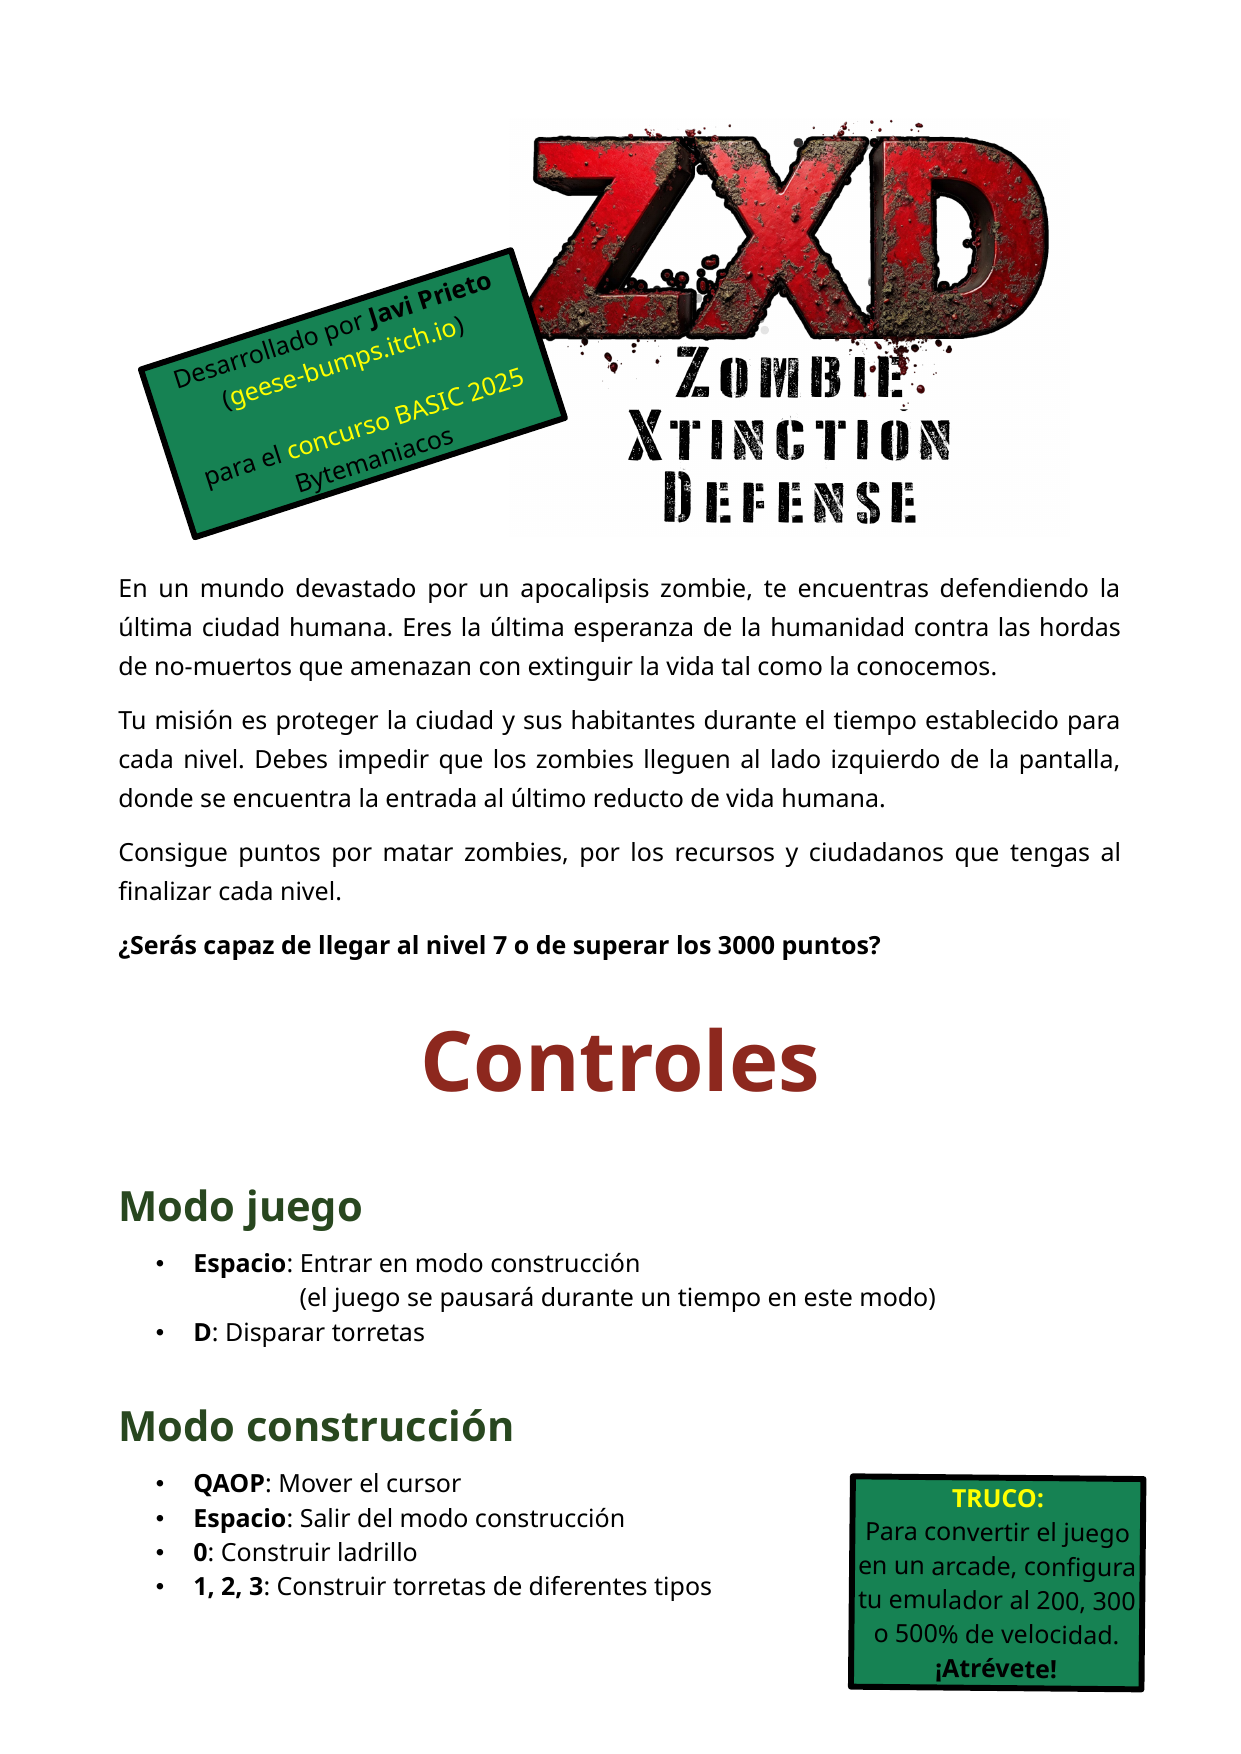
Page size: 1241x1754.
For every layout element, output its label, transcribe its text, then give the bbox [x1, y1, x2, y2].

text Tu misión es proteger la ciudad y sus habitantes durante el tiempo establecido para cada nivel. Debes impedir que los zombies lleguen al lado izquierdo de la pantalla, donde se encuentra la entrada al último reducto de vida humana. [118, 702, 1122, 815]
text Consigue puntos por matar zombies, por los recursos y ciudadanos que tengas al finalizar cada nivel. [118, 834, 1122, 908]
list 1, 2, 3: Construir torretas de diferentes tipos [156, 1568, 849, 1602]
picture [509, 118, 1071, 537]
list D: Disparar torretas [156, 1314, 1122, 1348]
text En un mundo devastado por un apocalipsis zombie, te encuentras defendiendo la última ciudad humana. Eres la última esperanza de la humanidad contra las hordas de no-muertos que amenazan con extinguir la vida tal como la conocemos. [118, 570, 1122, 683]
list QAOP: Mover el cursor [156, 1466, 1122, 1500]
text ¿Serás capaz de llegar al nivel 7 o de superar los 3000 puntos? [118, 927, 1122, 962]
subtitle Controles [118, 1002, 1122, 1116]
list Espacio: Entrar en modo construcción (el juego se pausará durante un tiempo en este modo) [156, 1246, 1122, 1314]
list 0: Construir ladrillo [156, 1534, 849, 1568]
subtitle Modo juego [118, 1177, 1122, 1233]
subtitle Modo construcción [118, 1397, 1122, 1454]
list Espacio: Salir del modo construcción [156, 1500, 849, 1534]
